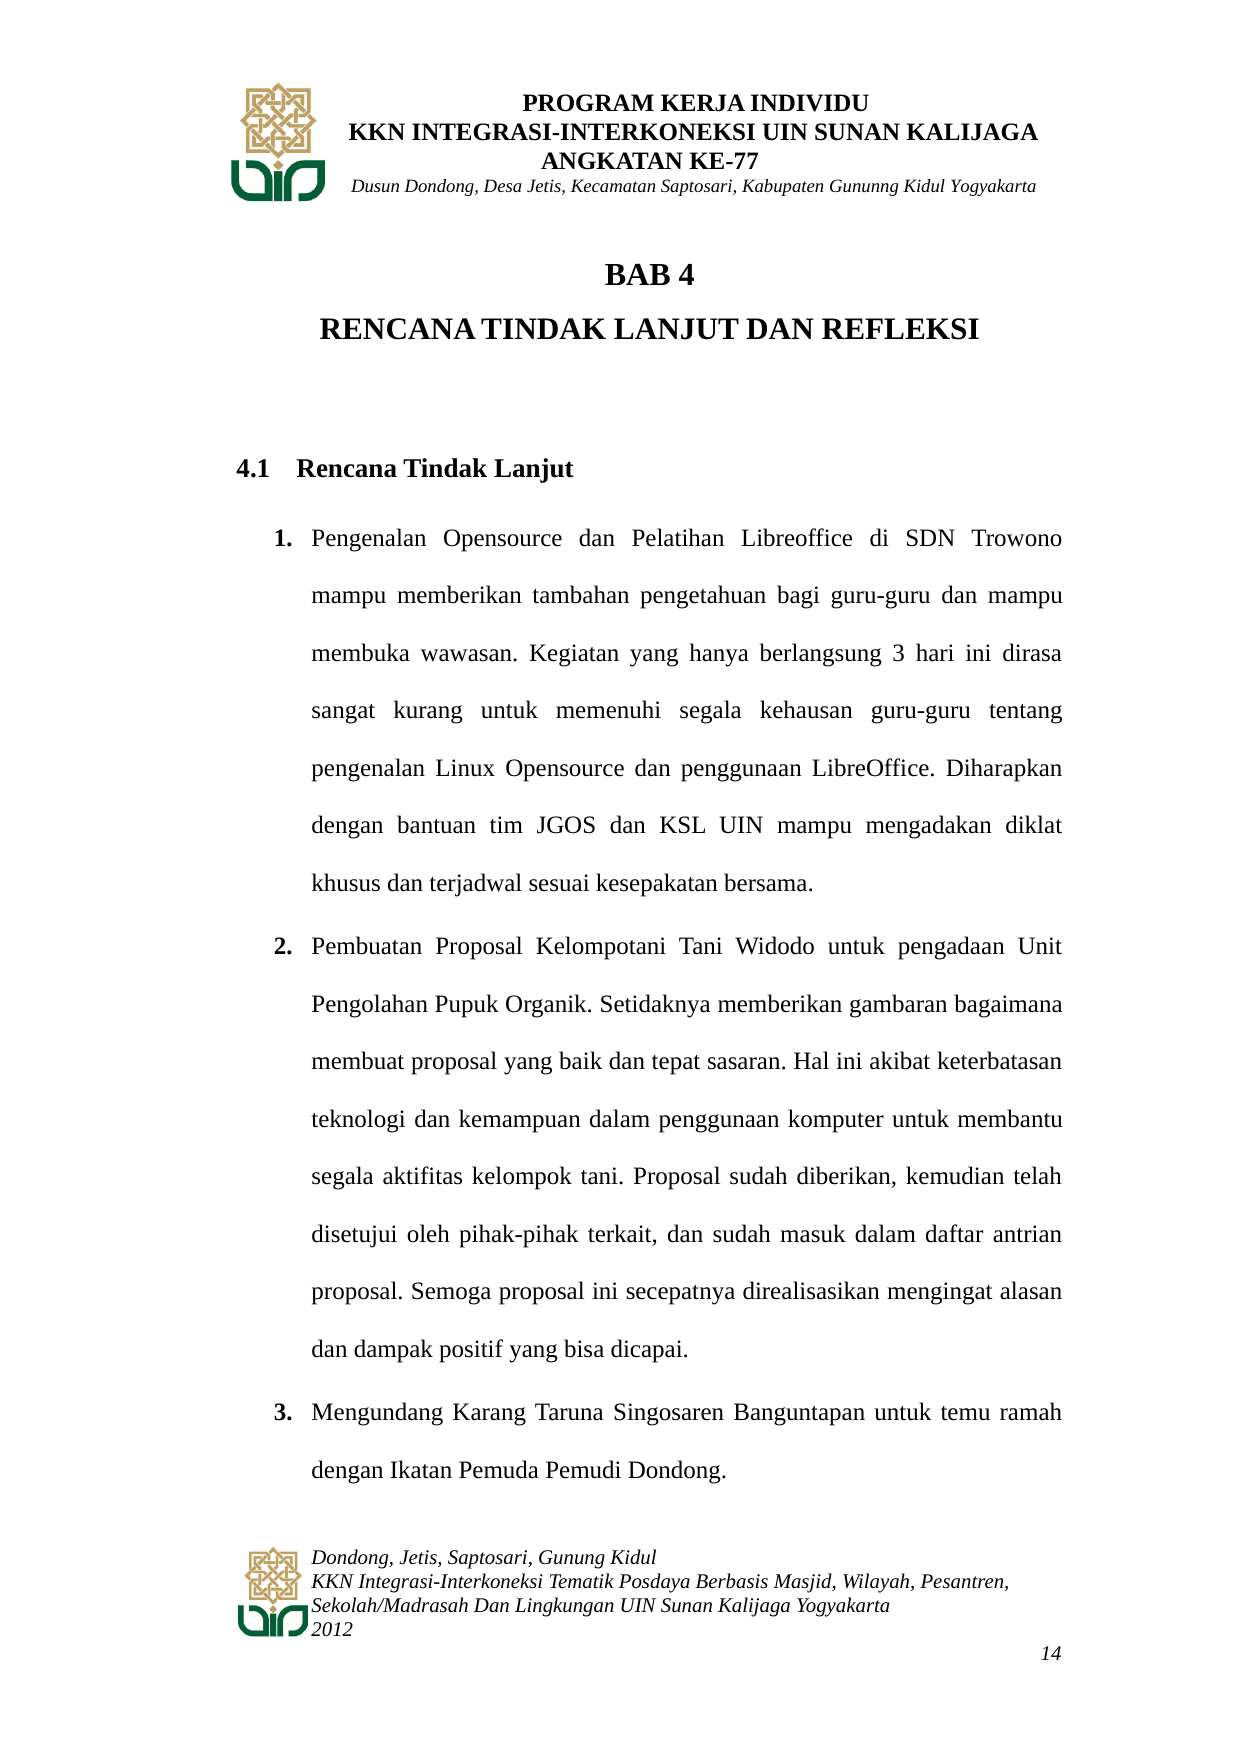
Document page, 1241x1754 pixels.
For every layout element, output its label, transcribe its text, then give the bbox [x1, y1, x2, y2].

picture [230, 81, 326, 202]
picture [237, 1547, 308, 1637]
list Pembuatan Proposal Kelompotani Tani Widodo untuk pengadaan Unit Pengolahan Pupuk Organik. Setidaknya memberikan gambaran bagaimana membuat proposal yang baik dan tepat sasaran. Hal ini akibat keterbatasan teknologi dan kemampuan dalam penggunaan komputer untuk membantu segala aktifitas kelompok tani. Proposal sudah diberikan, kemudian telah disetujui oleh pihak-pihak terkait, dan sudah masuk dalam daftar antrian proposal. Semoga proposal ini secepatnya direalisasikan mengingat alasan dan dampak positif yang bisa dicapai. [274, 931, 1063, 1363]
subtitle Rencana tindak lanjut dan refleksi [236, 255, 1063, 346]
subtitle Rencana Tindak Lanjut [236, 453, 1063, 484]
list Pengenalan Opensource dan Pelatihan Libreoffice di SDN Trowono mampu memberikan tambahan pengetahuan bagi guru-guru dan mampu membuka wawasan. Kegiatan yang hanya berlangsung 3 hari ini dirasa sangat kurang untuk memenuhi segala kehausan guru-guru tentang pengenalan Linux Opensource dan penggunaan LibreOffice. Diharapkan dengan bantuan tim JGOS dan KSL UIN mampu mengadakan diklat khusus dan terjadwal sesuai kesepakatan bersama. [274, 523, 1063, 897]
list Mengundang Karang Taruna Singosaren Banguntapan untuk temu ramah dengan Ikatan Pemuda Pemudi Dondong. [274, 1397, 1063, 1483]
